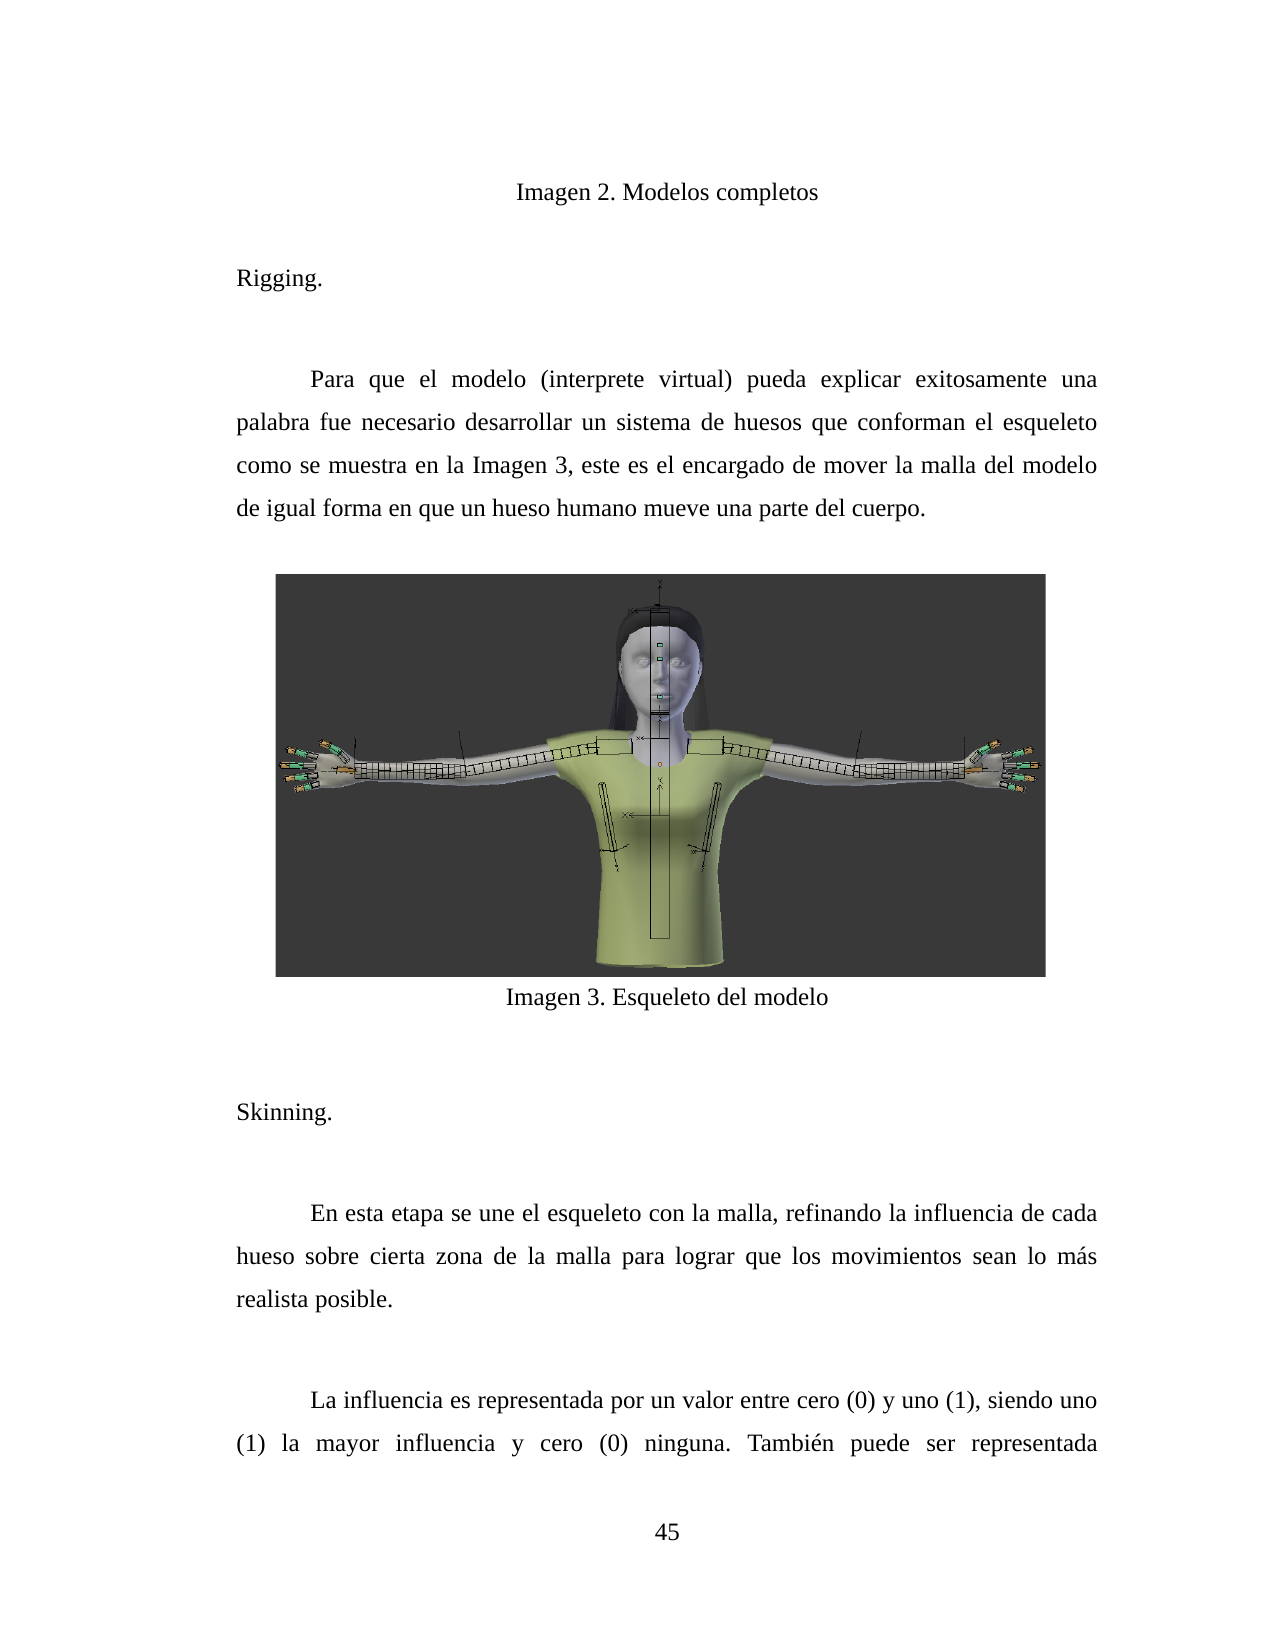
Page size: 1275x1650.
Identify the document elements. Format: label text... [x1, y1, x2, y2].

text Para que el modelo (interprete virtual) pueda explicar exitosamente una palabra fue necesario desarrollar un sistema de huesos que conforman el esqueleto como se muestra en la Imagen 3, este es el encargado de mover la malla del modelo de igual forma en que un hueso humano mueve una parte del cuerpo. [236, 407, 1098, 565]
text Skinning. [236, 1140, 1098, 1169]
text Rigging. [236, 307, 1098, 335]
text En esta etapa se une el esqueleto con la malla, refinando la influencia de cada hueso sobre cierta zona de la malla para lograr que los movimientos sean lo más realista posible. [236, 1241, 1098, 1356]
text Imagen 3. Esqueleto del modelo [236, 1025, 1098, 1054]
picture [275, 617, 1046, 1021]
text Imagen 2. Modelos completos [236, 220, 1098, 249]
